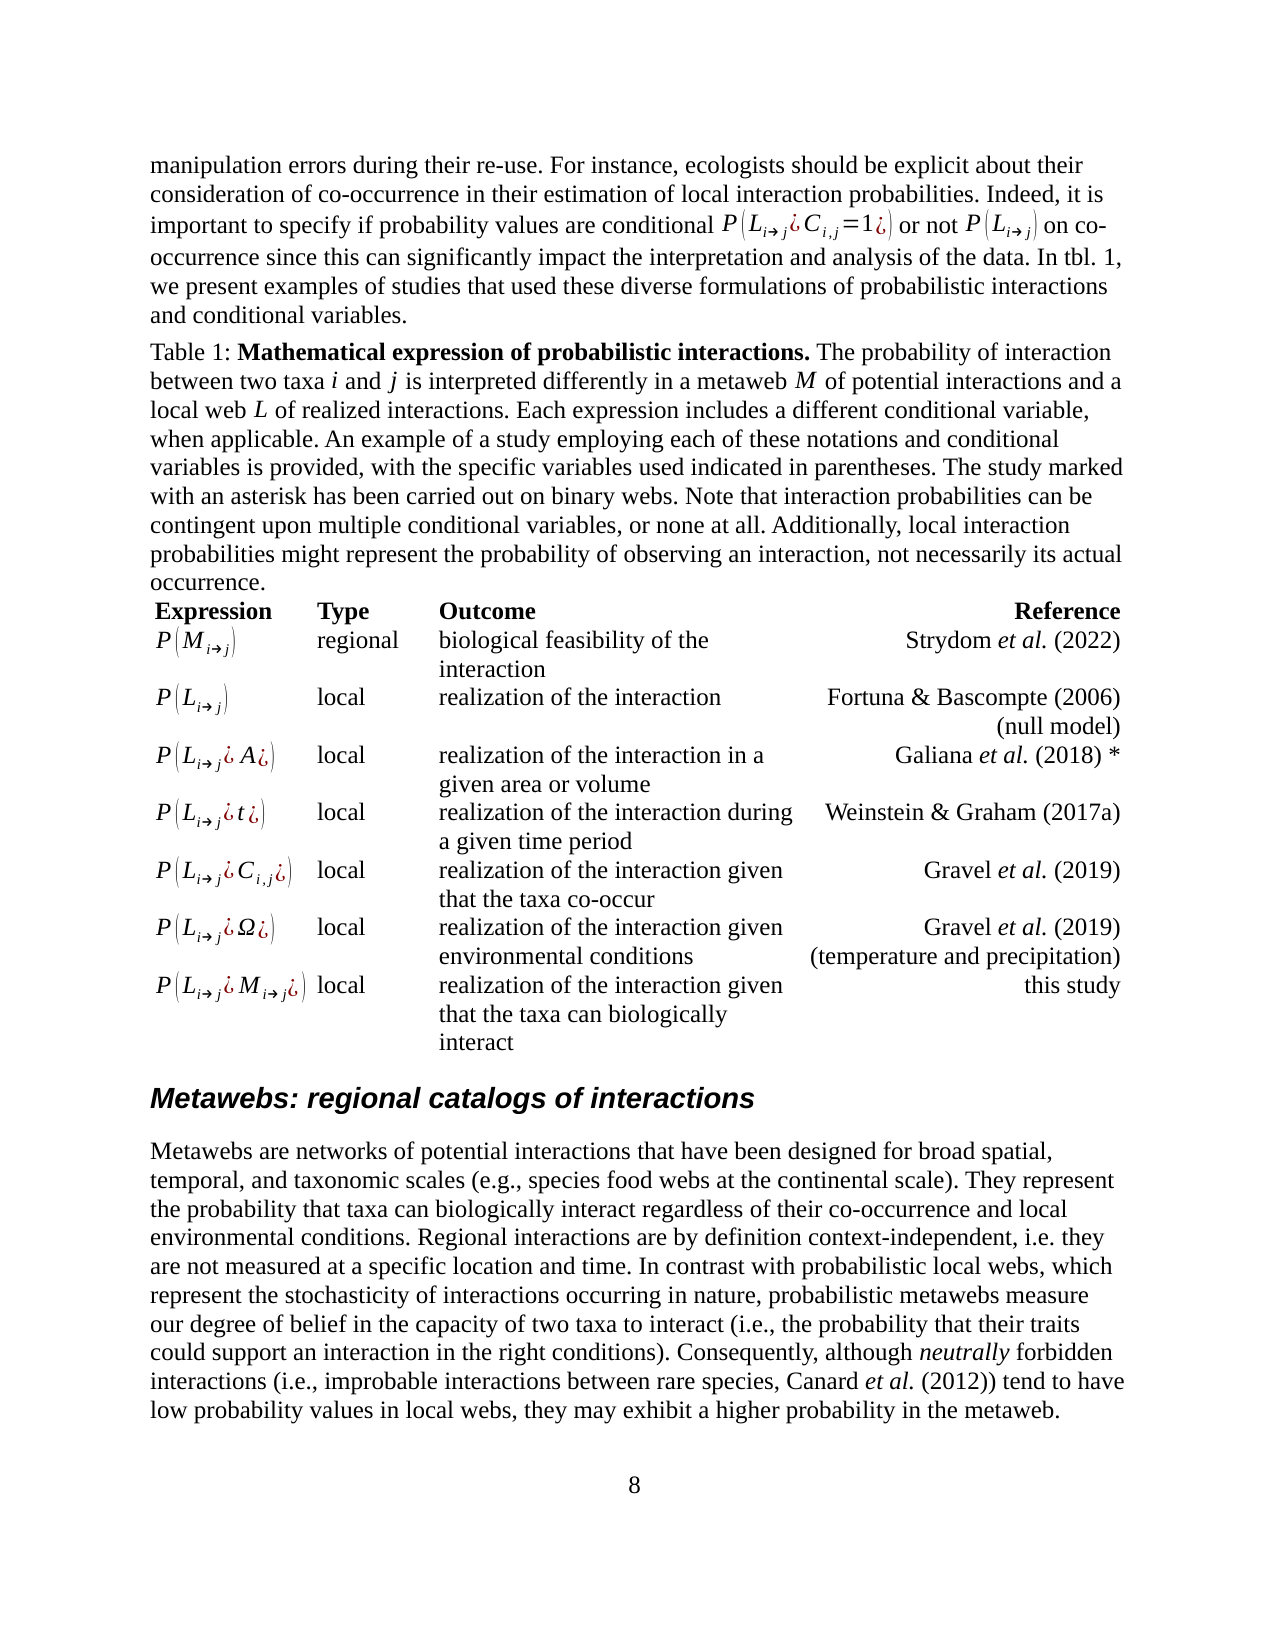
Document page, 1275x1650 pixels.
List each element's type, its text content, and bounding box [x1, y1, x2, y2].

text The representation of the local context in which probabilities are estimated and the variables that should be taken into consideration depend on the study system, the objectives of the study, and the resources available to the researchers. In other words, these variables do not systematically need to be accounted for. For example, in Gravel et al. (2019), for the purpose of model comparison, some models incorporated environmental variables as conditional factors to estimate interaction probabilities, while others did not. When accounted for, these variables should be clearly described in the documentation of the data (Brimacombe et al. (2023)), preferentially in mathematical terms to avoid any confusion in their interpretation and to limit manipulation errors during their re-use. For instance, ecologists should be explicit about their consideration of co-occurrence in their estimation of local interaction probabilities. Indeed, it is important to specify if probability values are conditional or not on co-occurrence since this can significantly impact the interpretation and analysis of the data. In tbl. 1, we present examples of studies that used these diverse formulations of probabilistic interactions and conditional variables. [150, 150, 1125, 328]
table_cell [150, 683, 312, 740]
table_cell realization of the interaction during a given time period [434, 798, 800, 855]
table_header Type [313, 596, 434, 625]
table_cell local [313, 855, 434, 912]
table_cell this study [800, 970, 1125, 1056]
table_cell local [313, 798, 434, 855]
table_cell [150, 970, 312, 1056]
table_cell [150, 798, 312, 855]
table_cell realization of the interaction given environmental conditions [434, 913, 800, 970]
table_cell local [313, 683, 434, 740]
table_cell realization of the interaction in a given area or volume [434, 740, 800, 797]
table_cell [150, 625, 312, 682]
table_cell realization of the interaction [434, 683, 800, 740]
table_cell Strydom et al. (2022) [800, 625, 1125, 682]
table_cell Gravel et al. (2019) [800, 855, 1125, 912]
table_cell biological feasibility of the interaction [434, 625, 800, 682]
table_header Expression [150, 596, 312, 625]
subtitle Metawebs: regional catalogs of interactions [150, 1081, 1125, 1115]
text Metawebs are networks of potential interactions that have been designed for broad spatial, temporal, and taxonomic scales (e.g., species food webs at the continental scale). They represent the probability that taxa can biologically interact regardless of their co-occurrence and local environmental conditions. Regional interactions are by definition context-independent, i.e. they are not measured at a specific location and time. In contrast with probabilistic local webs, which represent the stochasticity of interactions occurring in nature, probabilistic metawebs measure our degree of belief in the capacity of two taxa to interact (i.e., the probability that their traits could support an interaction in the right conditions). Consequently, although neutrally forbidden interactions (i.e., improbable interactions between rare species, Canard et al. (2012)) tend to have low probability values in local webs, they may exhibit a higher probability in the metaweb. [150, 1136, 1125, 1424]
table_cell [150, 855, 312, 912]
table_cell local [313, 970, 434, 1056]
table_cell Gravel et al. (2019) (temperature and precipitation) [800, 913, 1125, 970]
table_header Reference [800, 596, 1125, 625]
table_cell [150, 913, 312, 970]
table_header Outcome [434, 596, 800, 625]
table_cell Weinstein & Graham (2017a) [800, 798, 1125, 855]
table_cell Fortuna & Bascompte (2006) (null model) [800, 683, 1125, 740]
text Table 1: Mathematical expression of probabilistic interactions. The probability of interaction between two taxa and is interpreted differently in a metaweb of potential interactions and a local web of realized interactions. Each expression includes a different conditional variable, when applicable. An example of a study employing each of these notations and conditional variables is provided, with the specific variables used indicated in parentheses. The study marked with an asterisk has been carried out on binary webs. Note that interaction probabilities can be contingent upon multiple conditional variables, or none at all. Additionally, local interaction probabilities might represent the probability of observing an interaction, not necessarily its actual occurrence. [150, 337, 1125, 596]
table_cell local [313, 913, 434, 970]
table_cell regional [313, 625, 434, 682]
table_cell realization of the interaction given that the taxa co-occur [434, 855, 800, 912]
table_cell Galiana et al. (2018) * [800, 740, 1125, 797]
table_cell [150, 740, 312, 797]
table_cell realization of the interaction given that the taxa can biologically interact [434, 970, 800, 1056]
table_cell local [313, 740, 434, 797]
